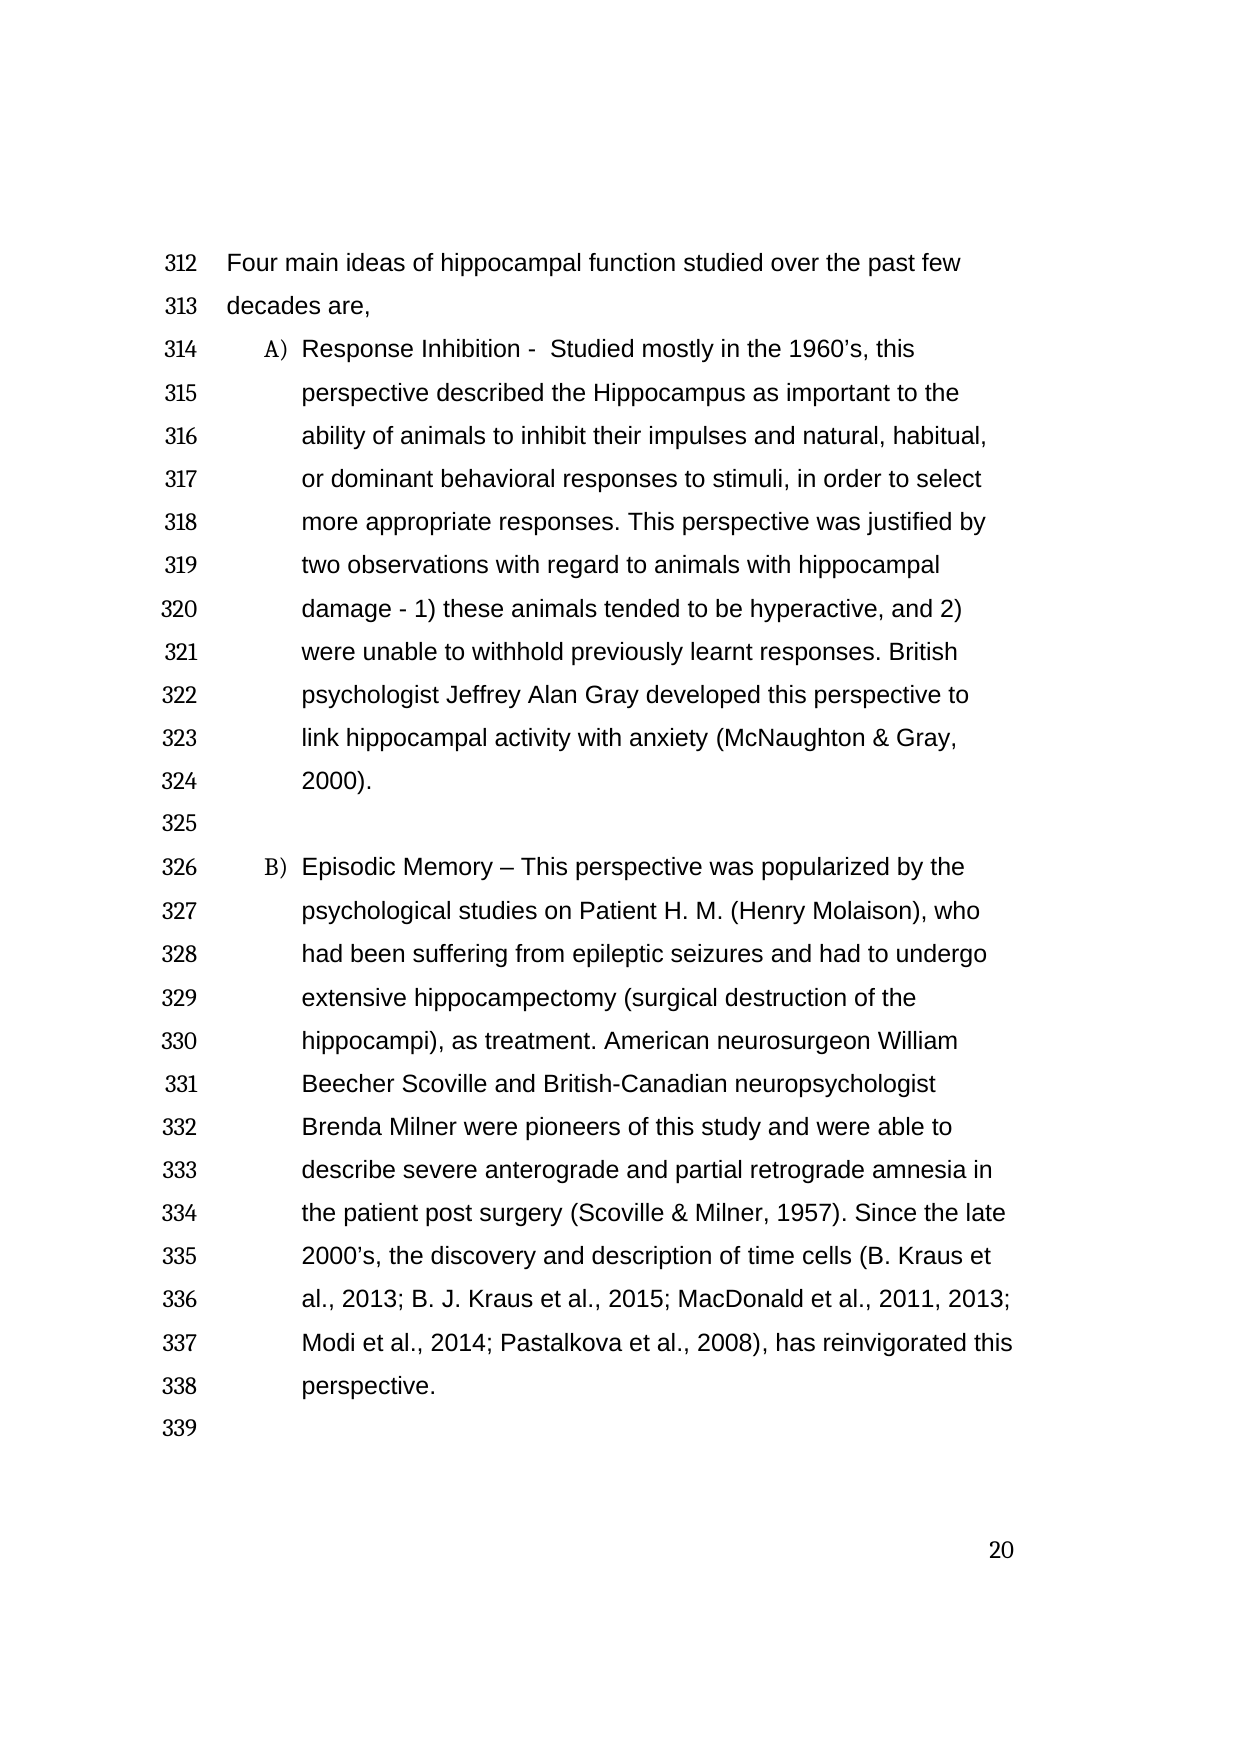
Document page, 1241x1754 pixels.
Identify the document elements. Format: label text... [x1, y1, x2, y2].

list Episodic Memory – This perspective was popularized by the psychological studies on Patient H. M. (Henry Molaison), who had been suffering from epileptic seizures and had to undergo extensive hippocampectomy (surgical destruction of the hippocampi), as treatment. American neurosurgeon William Beecher Scoville and British-Canadian neuropsychologist Brenda Milner were pioneers of this study and were able to describe severe anterograde and partial retrograde amnesia in the patient post surgery (Scoville & Milner, 1957). Since the late 2000’s, the discovery and description of time cells (B. Kraus et al., 2013; B. J. Kraus et al., 2015; MacDonald et al., 2011, 2013; Modi et al., 2014; Pastalkova et al., 2008)⁠, has reinvigorated this perspective. [264, 852, 1014, 1399]
list Response Inhibition - Studied mostly in the 1960’s, this perspective described the Hippocampus as important to the ability of animals to inhibit their impulses and natural, habitual, or dominant behavioral responses to stimuli, in order to select more appropriate responses. This perspective was justified by two observations with regard to animals with hippocampal damage - 1) these animals tended to be hyperactive, and 2) were unable to withhold previously learnt responses. British psychologist Jeffrey Alan Gray developed this perspective to link hippocampal activity with anxiety (McNaughton & Gray, 2000)⁠. [264, 334, 1014, 795]
text Four main ideas of hippocampal function studied over the past few decades are, [226, 248, 1014, 319]
